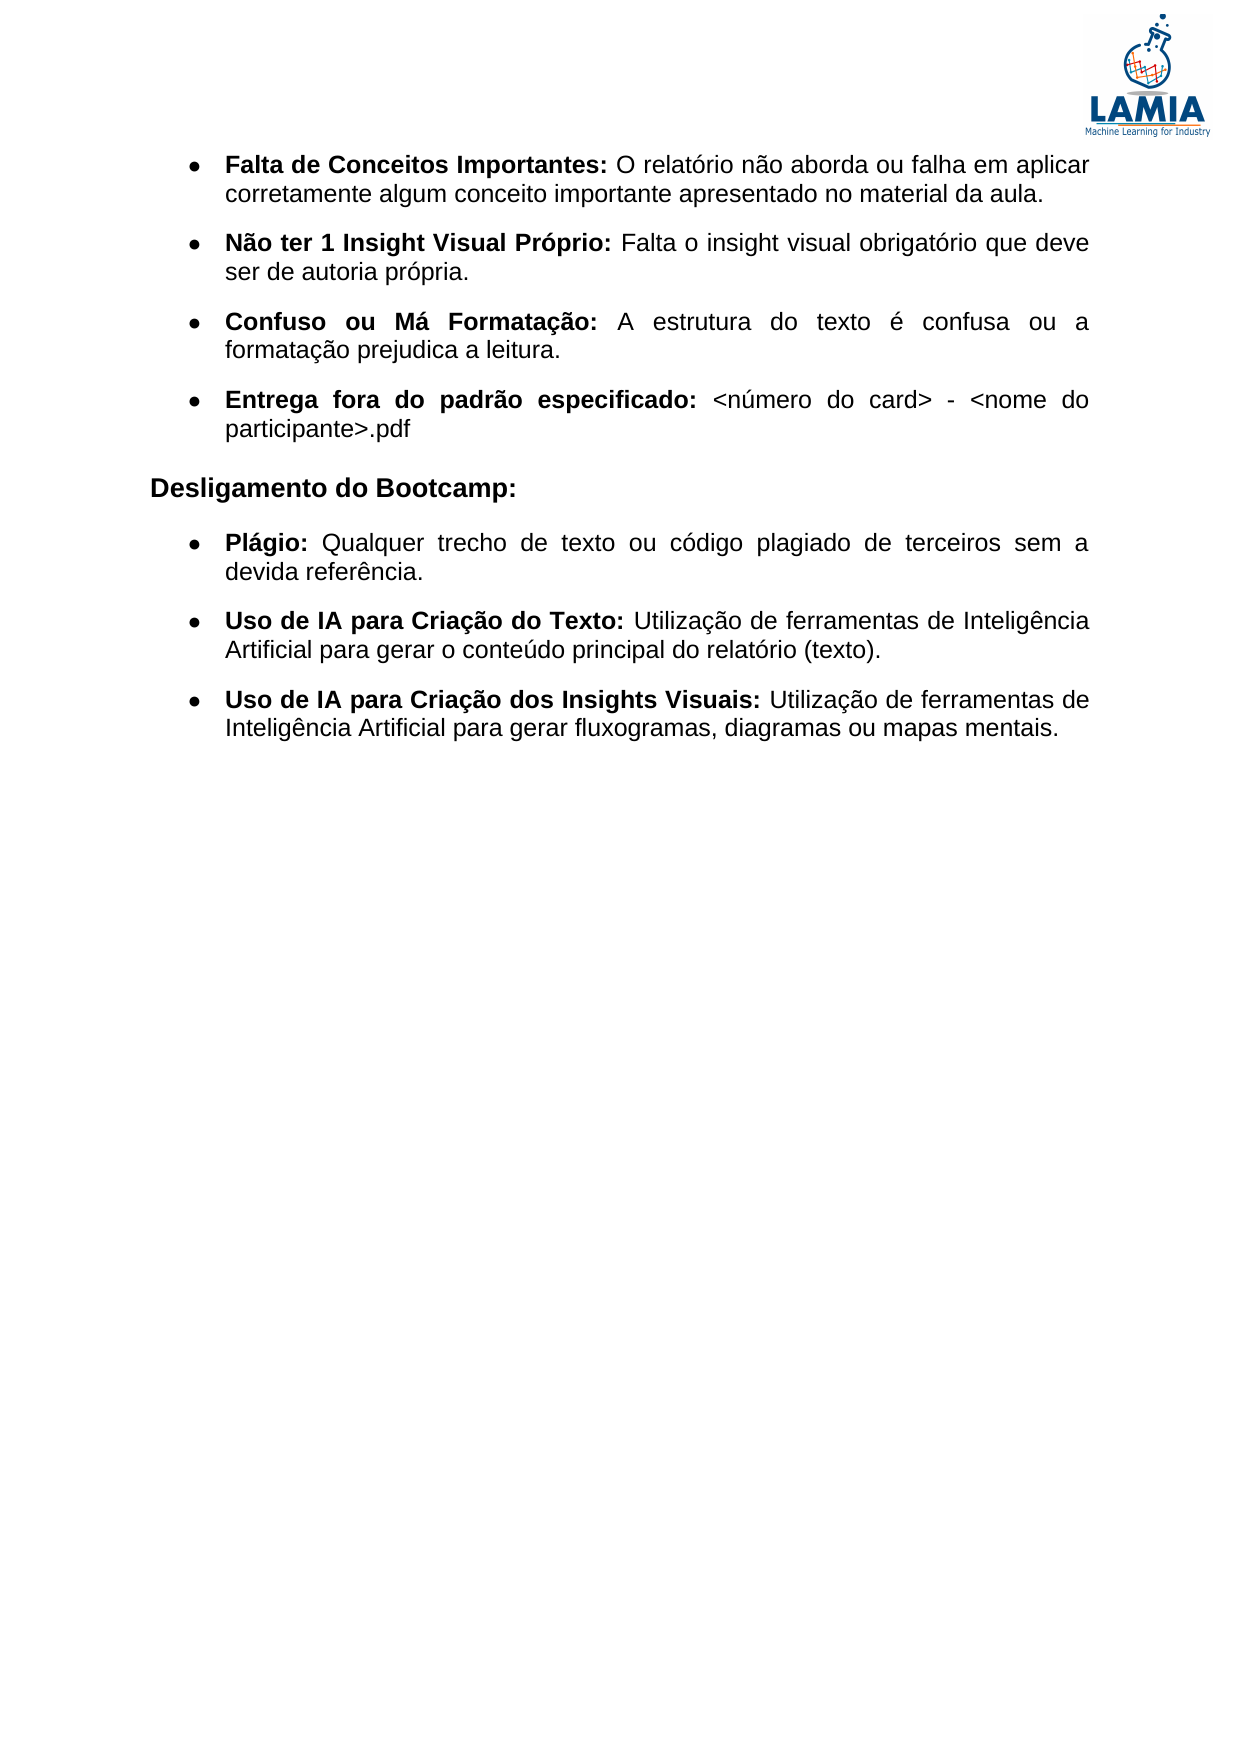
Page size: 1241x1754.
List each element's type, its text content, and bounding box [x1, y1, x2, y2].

list Confuso ou Má Formatação: A estrutura do texto é confusa ou a formatação prejudica a leitura. [187, 307, 1090, 364]
subtitle Desligamento do Bootcamp: [150, 472, 1028, 503]
list Não ter 1 Insight Visual Próprio: Falta o insight visual obrigatório que deve ser de autoria própria. [187, 228, 1090, 286]
list Entrega fora do padrão especificado: <número do card> - <nome do participante>.pdf [187, 385, 1090, 442]
picture [1082, 14, 1214, 140]
list Uso de IA para Criação do Texto: Utilização de ferramentas de Inteligência Artificial para gerar o conteúdo principal do relatório (texto). [187, 606, 1090, 664]
list Falta de Conceitos Importantes: O relatório não aborda ou falha em aplicar corretamente algum conceito importante apresentado no material da aula. [187, 150, 1090, 207]
list Uso de IA para Criação dos Insights Visuais: Utilização de ferramentas de Inteligência Artificial para gerar fluxogramas, diagramas ou mapas mentais. [187, 684, 1090, 742]
list Plágio: Qualquer trecho de texto ou código plagiado de terceiros sem a devida referência. [187, 528, 1090, 585]
